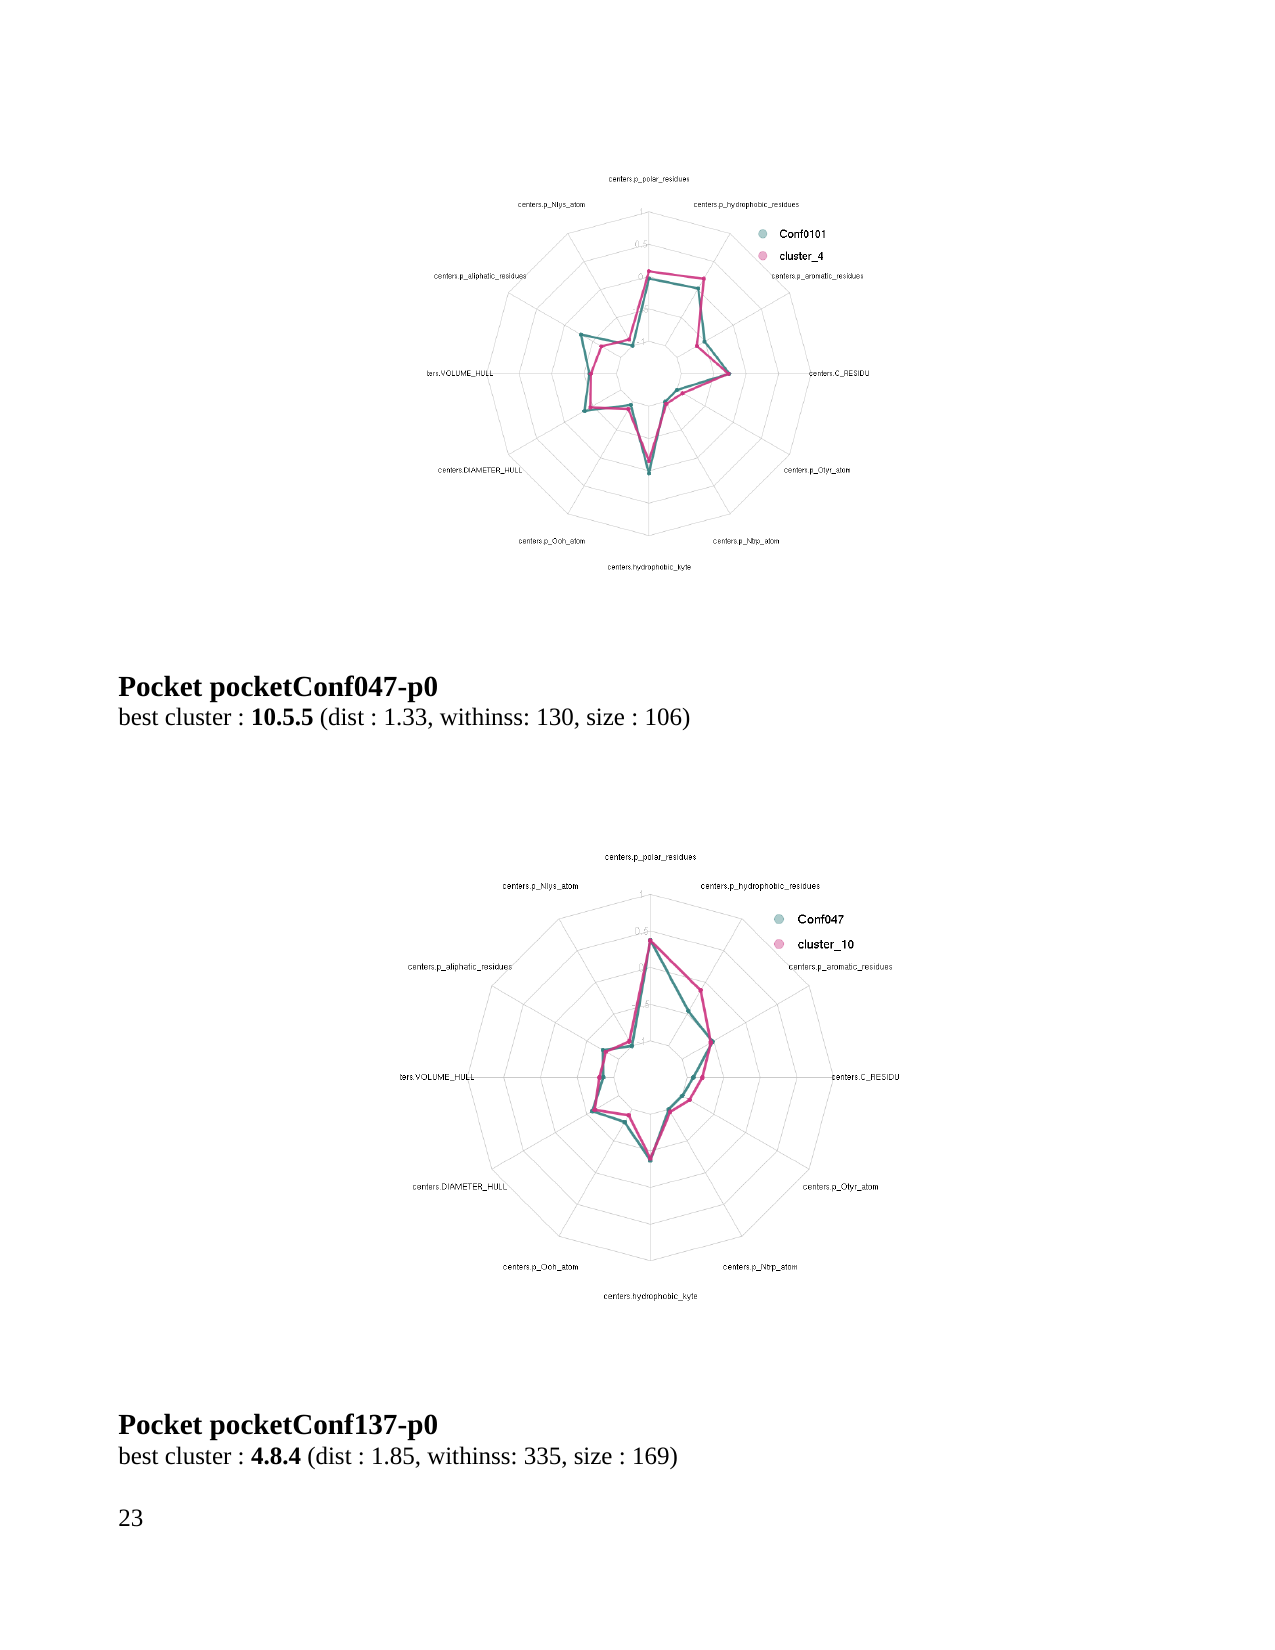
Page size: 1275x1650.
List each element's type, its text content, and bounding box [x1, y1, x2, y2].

picture [349, 788, 926, 1379]
text best cluster : 4.8.4 (dist : 1.85, withinss: 335, size : 169) [118, 1441, 1157, 1470]
text Pocket pocketConf137-p0 [118, 1407, 1157, 1441]
text best cluster : 10.5.5 (dist : 1.33, withinss: 130, size : 106) [118, 702, 1157, 731]
picture [382, 118, 893, 640]
text Pocket pocketConf047-p0 [118, 669, 1157, 702]
